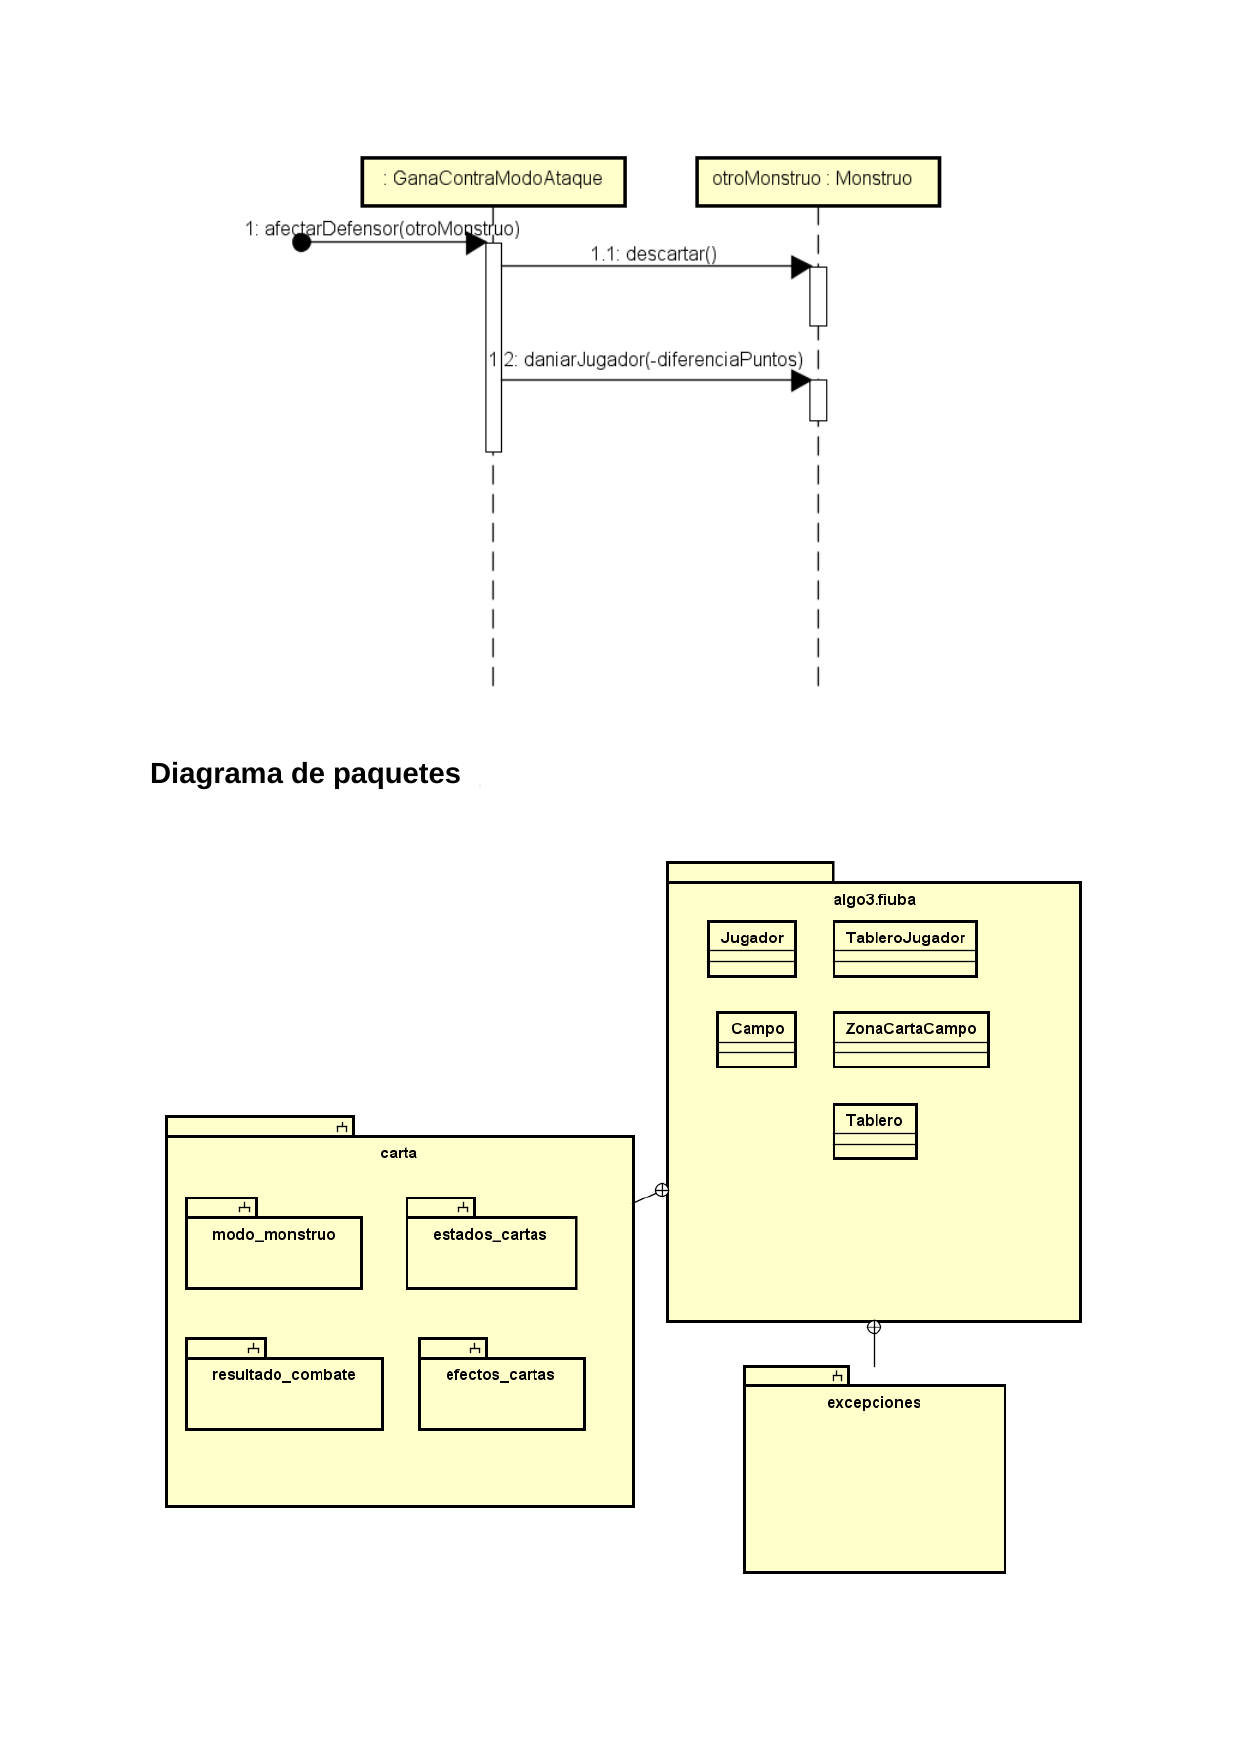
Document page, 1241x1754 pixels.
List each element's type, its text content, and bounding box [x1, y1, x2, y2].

picture [232, 150, 951, 718]
subtitle Diagrama de paquetes [150, 214, 1090, 795]
picture [150, 808, 1091, 1587]
